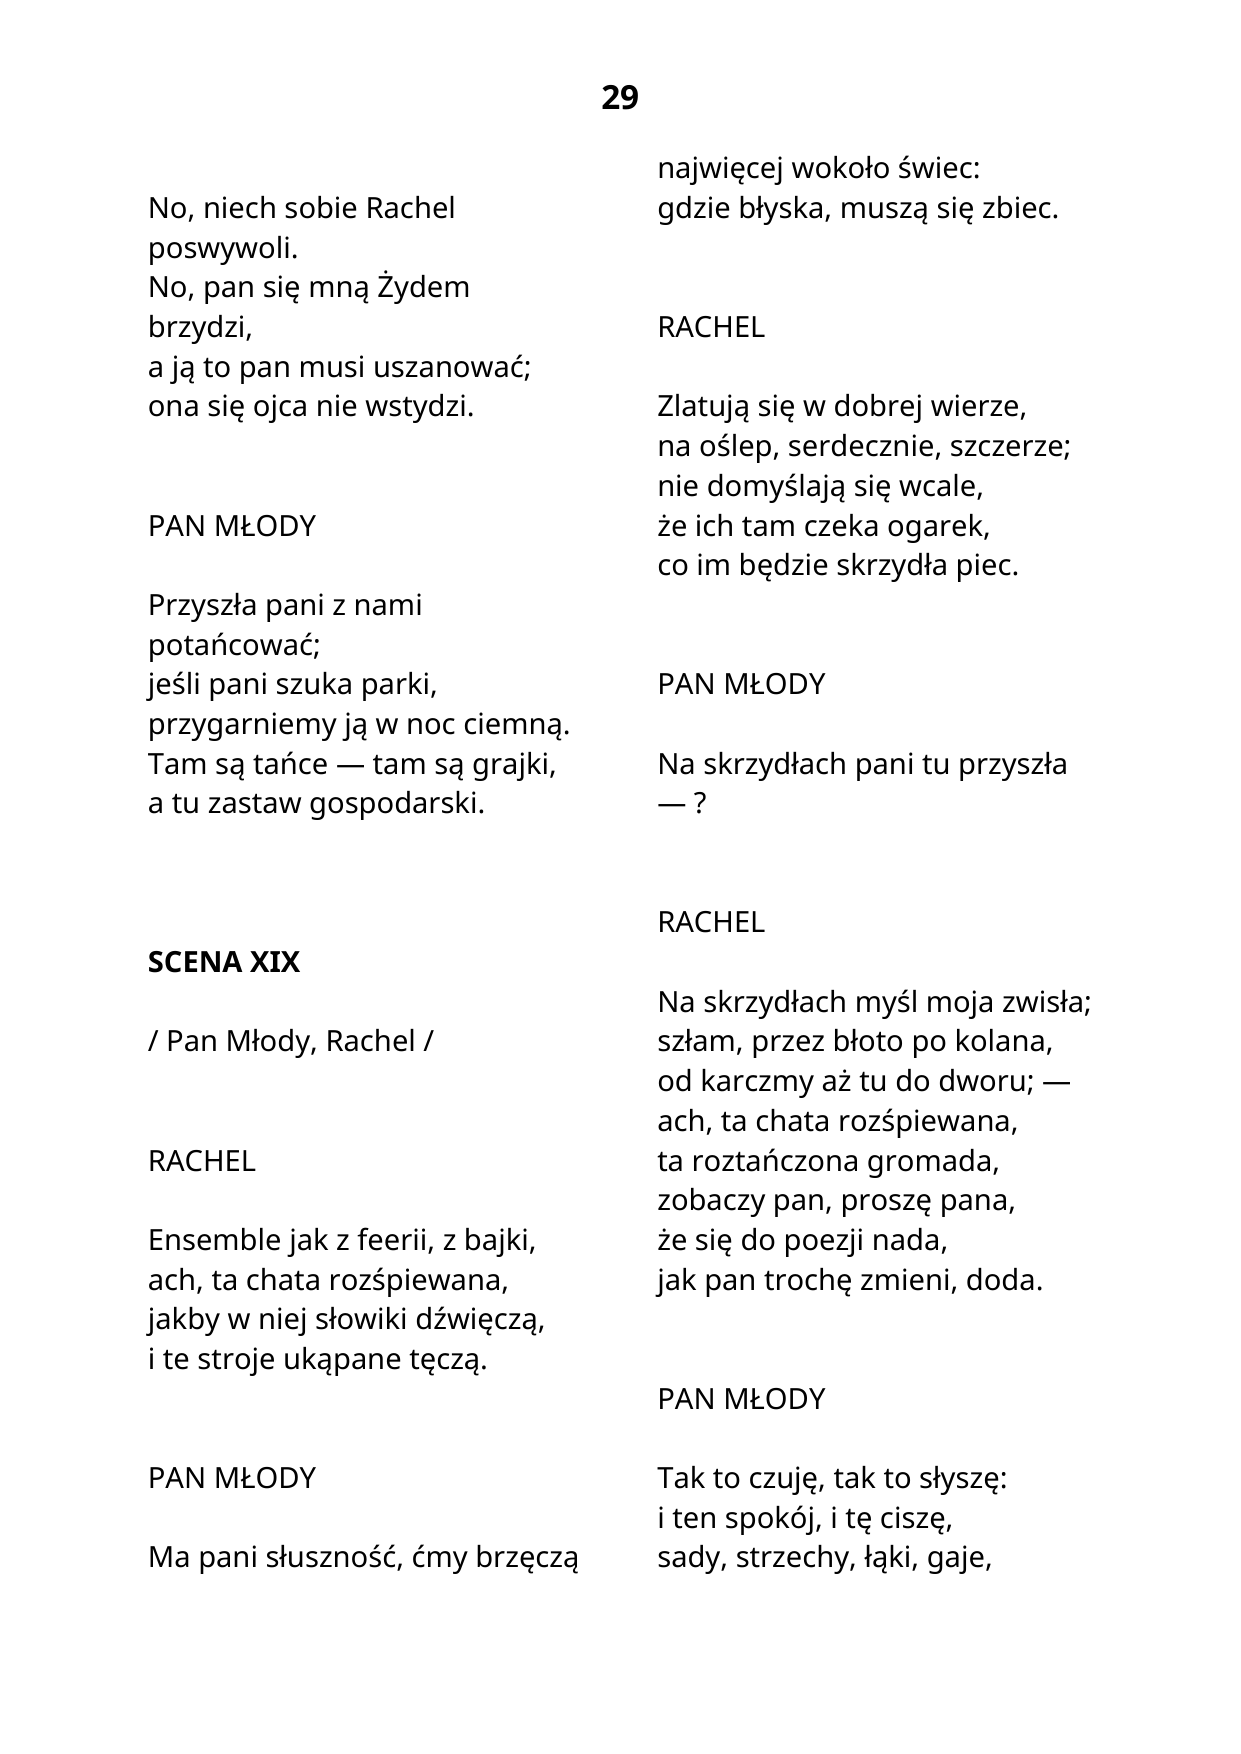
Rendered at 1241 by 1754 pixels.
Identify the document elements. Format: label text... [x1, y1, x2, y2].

text Tam są tańce — tam są grajki, [148, 743, 583, 783]
text Ma pani słuszność, ćmy brzęczą [148, 1537, 583, 1576]
text PAN MŁODY [657, 663, 1093, 703]
text PAN MŁODY [148, 1457, 583, 1497]
text przygarniemy ją w noc ciemną. [148, 703, 583, 743]
text a ją to pan musi uszanować; [148, 346, 583, 386]
text szłam, przez błoto po kolana, [657, 1021, 1093, 1060]
text PAN MŁODY [148, 505, 583, 544]
text sady, strzechy, łąki, gaje, [657, 1537, 1093, 1576]
text nie domyślają się wcale, [657, 465, 1093, 505]
text RACHEL [657, 306, 1093, 346]
text ona się ojca nie wstydzi. [148, 386, 583, 425]
text ta roztańczona gromada, [657, 1140, 1093, 1179]
text Zlatują się w dobrej wierze, [657, 386, 1093, 425]
text i ten spokój, i tę ciszę, [657, 1497, 1093, 1537]
text od karczmy aż tu do dworu; — [657, 1060, 1093, 1100]
text ach, ta chata rozśpiewana, [657, 1100, 1093, 1140]
text i te stroje ukąpane tęczą. [148, 1338, 583, 1378]
text Na skrzydłach pani tu przyszła — ? [657, 743, 1093, 822]
text No, pan się mną Żydem brzydzi, [148, 267, 583, 346]
text najwięcej wokoło świec: [657, 148, 1093, 187]
text RACHEL [148, 1140, 583, 1179]
text zobaczy pan, proszę pana, [657, 1179, 1093, 1219]
text ach, ta chata rozśpiewana, [148, 1259, 583, 1298]
text / Pan Młody, Rachel / [148, 1021, 583, 1060]
text No, niech sobie Rachel poswywoli. [148, 187, 583, 267]
text że się do poezji nada, [657, 1219, 1093, 1259]
text jeśli pani szuka parki, [148, 663, 583, 703]
text Na skrzydłach myśl moja zwisła; [657, 981, 1093, 1021]
text a tu zastaw gospodarski. [148, 783, 583, 822]
text RACHEL [657, 902, 1093, 941]
text Tak to czuję, tak to słyszę: [657, 1457, 1093, 1497]
text na oślep, serdecznie, szczerze; [657, 425, 1093, 465]
text jak pan trochę zmieni, doda. [657, 1259, 1093, 1298]
text Ensemble jak z feerii, z bajki, [148, 1219, 583, 1259]
text Przyszła pani z nami potańcować; [148, 584, 583, 663]
text jakby w niej słowiki dźwięczą, [148, 1298, 583, 1338]
text PAN MŁODY [657, 1378, 1093, 1418]
text że ich tam czeka ogarek, [657, 505, 1093, 544]
text co im będzie skrzydła piec. [657, 544, 1093, 584]
text gdzie błyska, muszą się zbiec. [657, 187, 1093, 227]
text SCENA XIX [148, 941, 583, 981]
